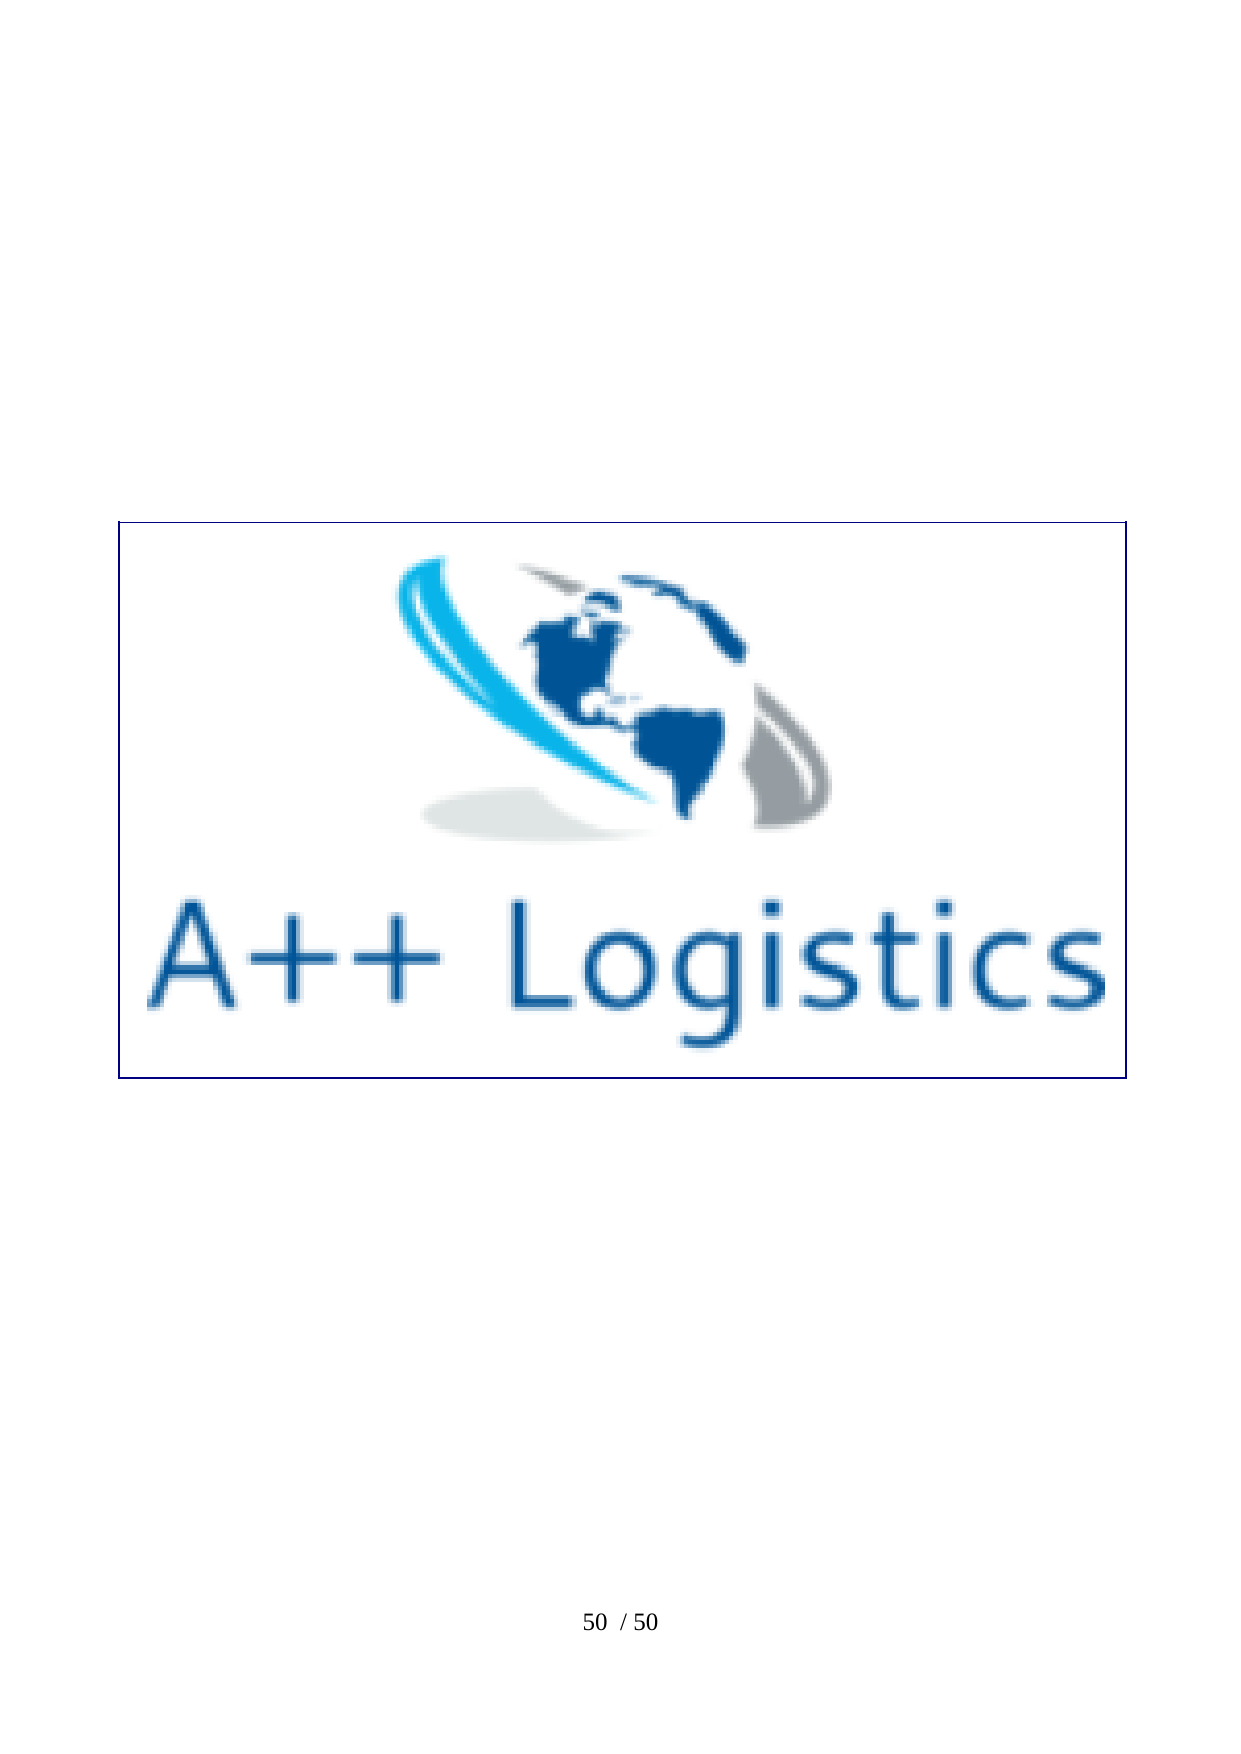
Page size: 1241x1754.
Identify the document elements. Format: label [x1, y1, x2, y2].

picture [120, 523, 1125, 1077]
